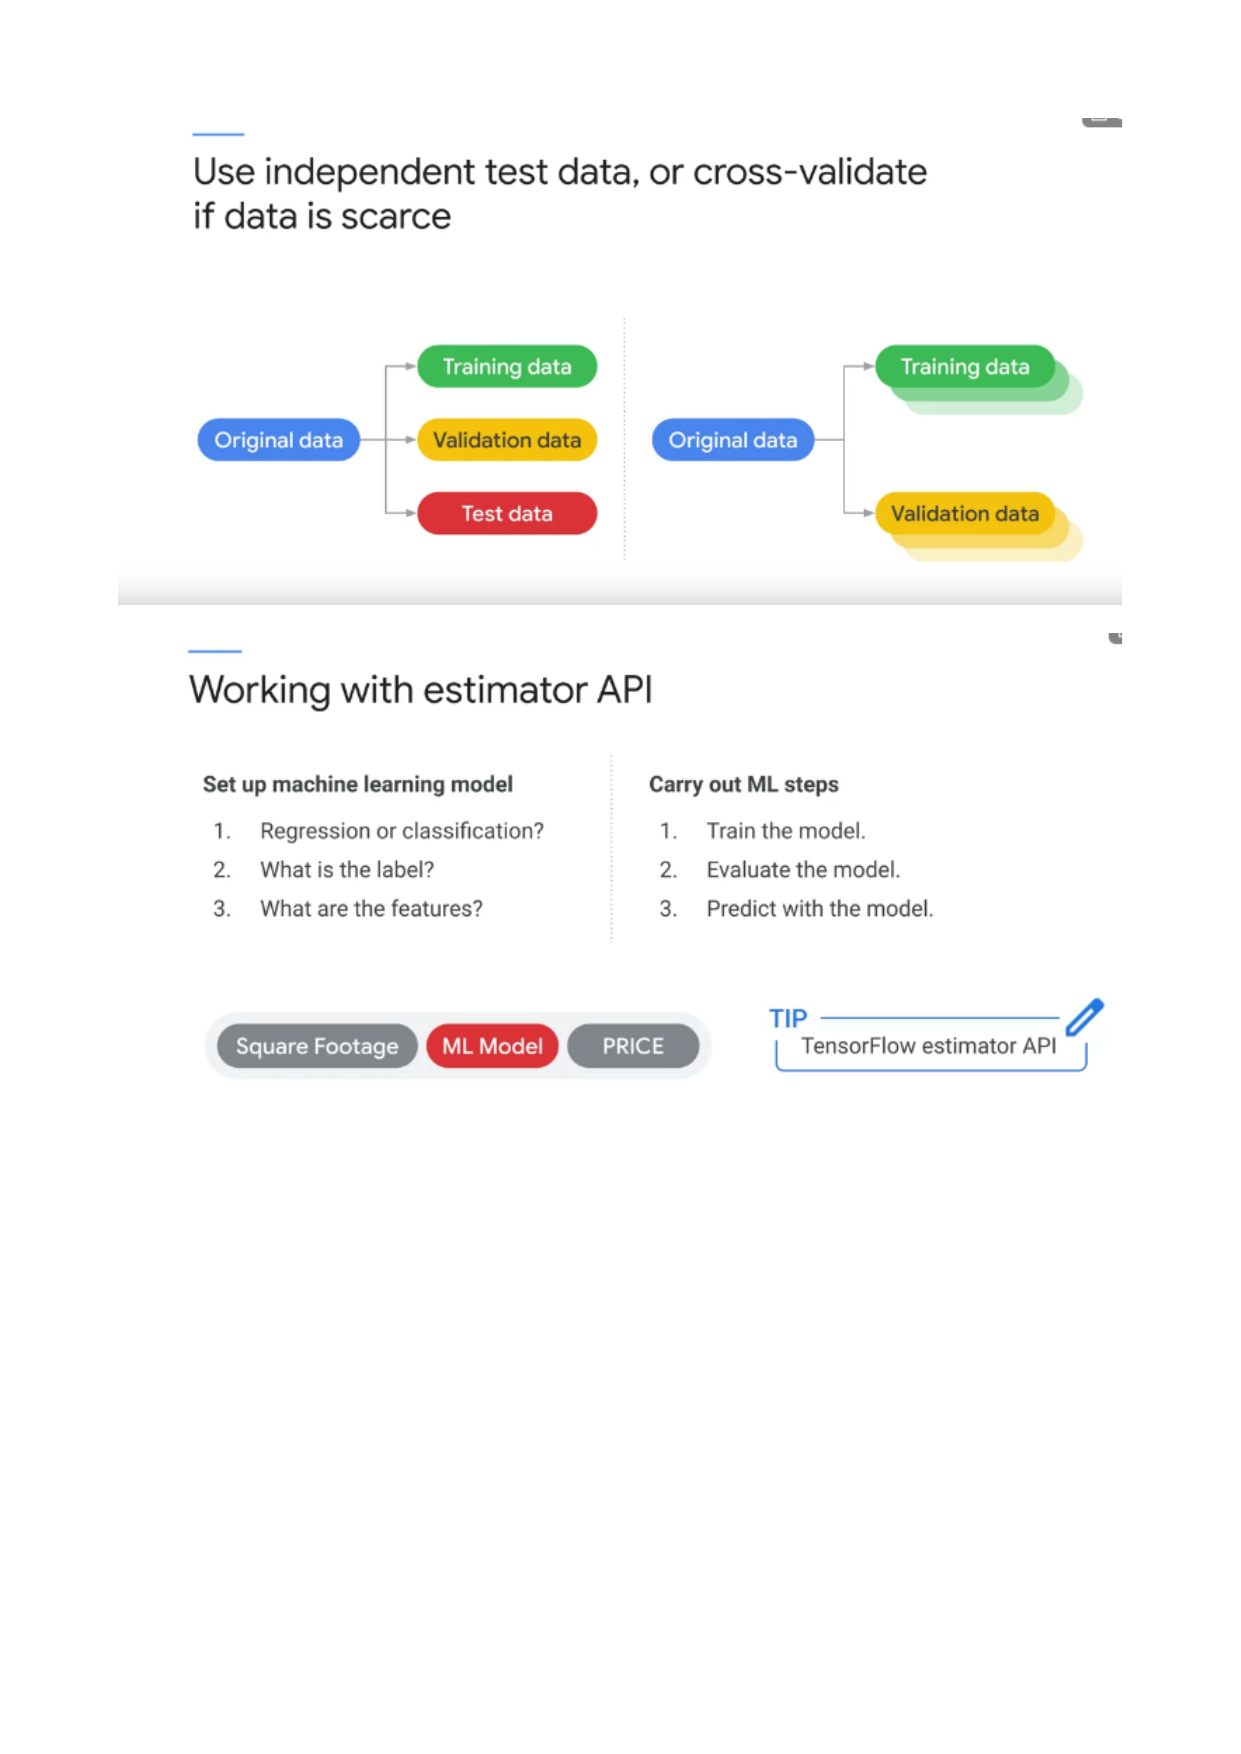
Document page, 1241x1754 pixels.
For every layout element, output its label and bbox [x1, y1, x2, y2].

picture [118, 633, 1123, 1092]
picture [118, 118, 1123, 605]
